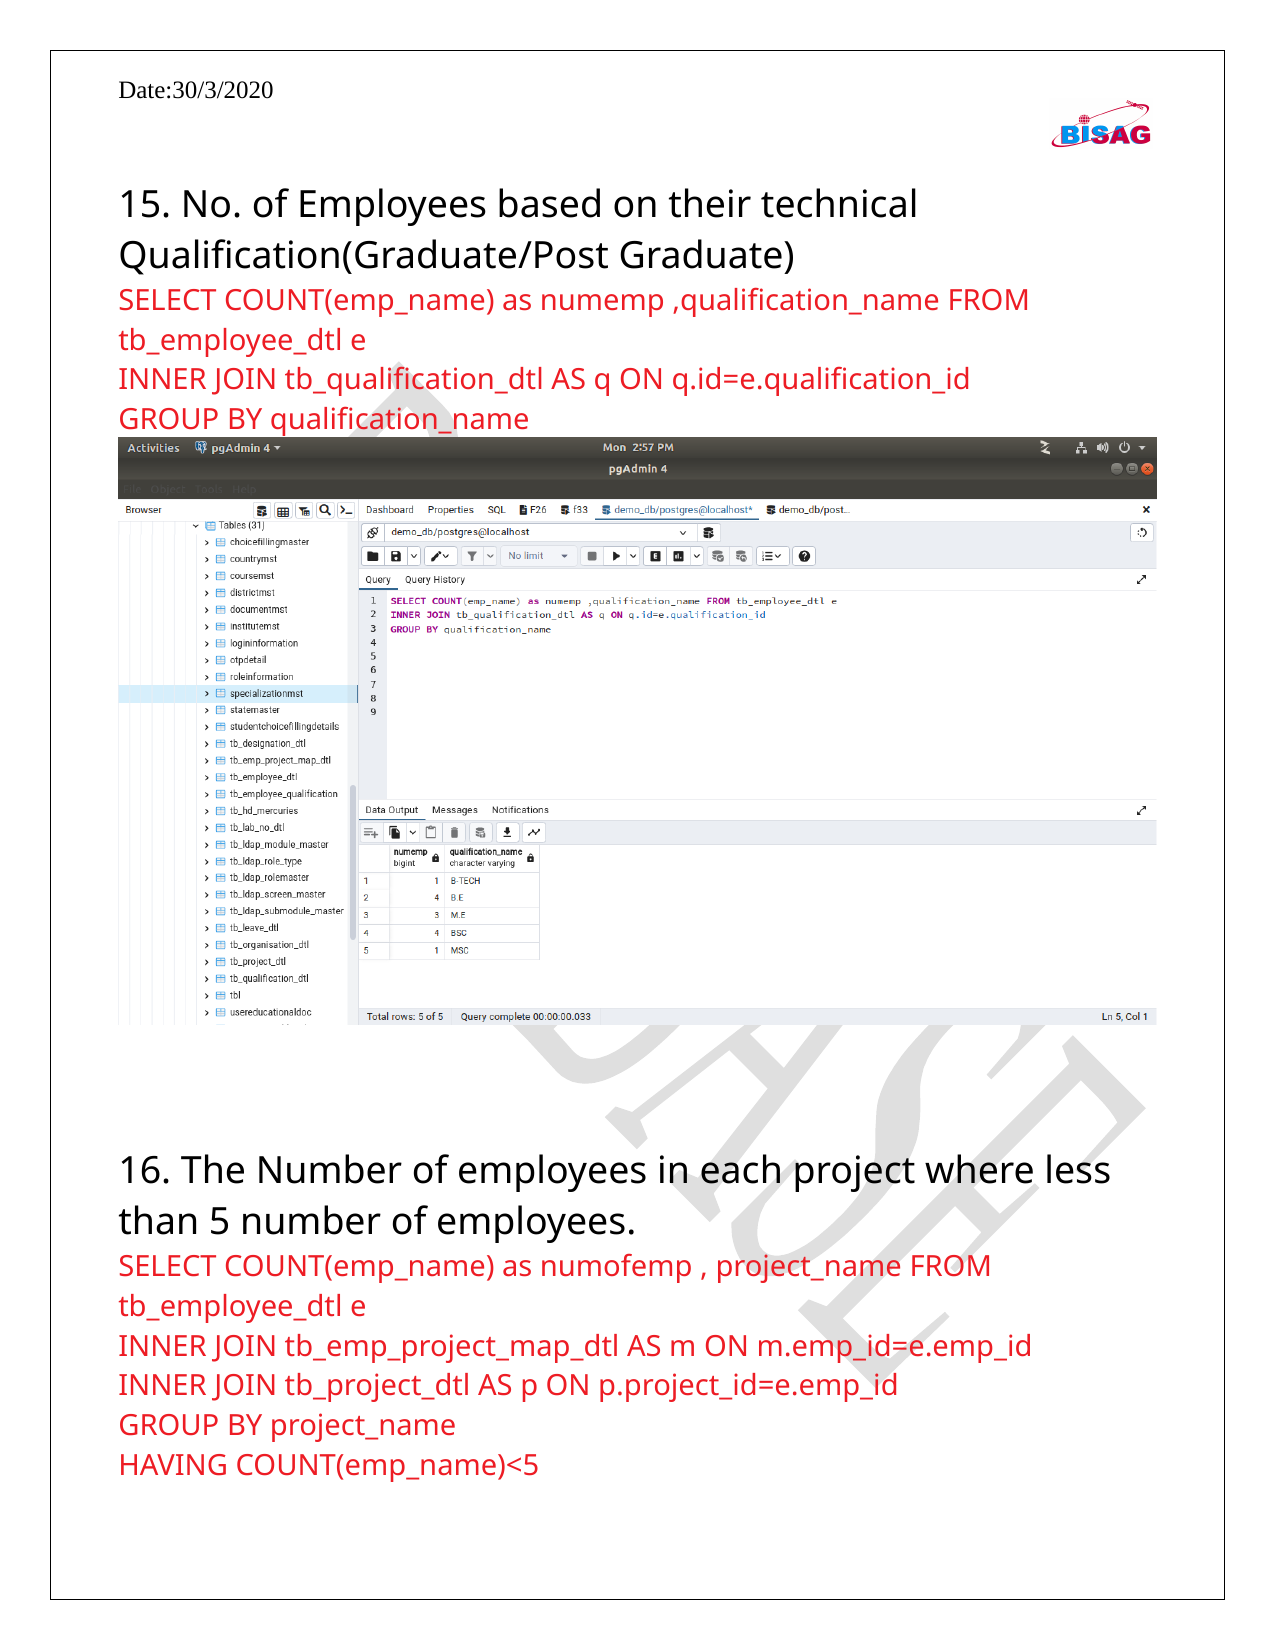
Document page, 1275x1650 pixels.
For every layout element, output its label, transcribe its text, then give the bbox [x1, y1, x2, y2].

text INNER JOIN tb_emp_project_map_dtl AS m ON m.emp_id=e.emp_id [851, 1325, 928, 1358]
text INNER JOIN tb_emp_project_map_dtl AS m ON m.emp_id=e.emp_id [901, 1325, 1157, 1365]
text 16. The Number of employees in each project where less than 5 number of employees. [118, 1143, 875, 1246]
text 16. The Number of employees in each project where less than 5 number of employees. [834, 1143, 988, 1246]
text SELECT COUNT(emp_name) as numofemp , project_name FROM tb_employee_dtl e [118, 1246, 885, 1325]
picture [118, 437, 1157, 1025]
text GROUP BY qualification_name [378, 408, 429, 437]
text GROUP BY qualification_name [437, 398, 1157, 437]
text GROUP BY project_name [118, 1404, 1157, 1444]
text INNER JOIN tb_project_dtl AS p ON p.project_id=e.emp_id [118, 1365, 1157, 1404]
text 16. The Number of employees in each project where less than 5 number of employees. [917, 1207, 980, 1246]
text 15. No. of Employees based on their technical Qualification(Graduate/Post Graduate) [118, 177, 1157, 279]
text SELECT COUNT(emp_name) as numemp ,qualification_name FROM tb_employee_dtl e [118, 279, 1157, 358]
picture [1048, 98, 1154, 149]
text INNER JOIN tb_qualification_dtl AS q ON q.id=e.qualification_id [118, 358, 1157, 398]
text INNER JOIN tb_emp_project_map_dtl AS m ON m.emp_id=e.emp_id [118, 1325, 851, 1365]
text GROUP BY qualification_name [118, 398, 386, 437]
text SELECT COUNT(emp_name) as numofemp , project_name FROM tb_employee_dtl e [844, 1246, 1157, 1325]
text HAVING COUNT(emp_name)<5 [118, 1444, 1157, 1484]
text 16. The Number of employees in each project where less than 5 number of employees. [975, 1143, 1157, 1246]
